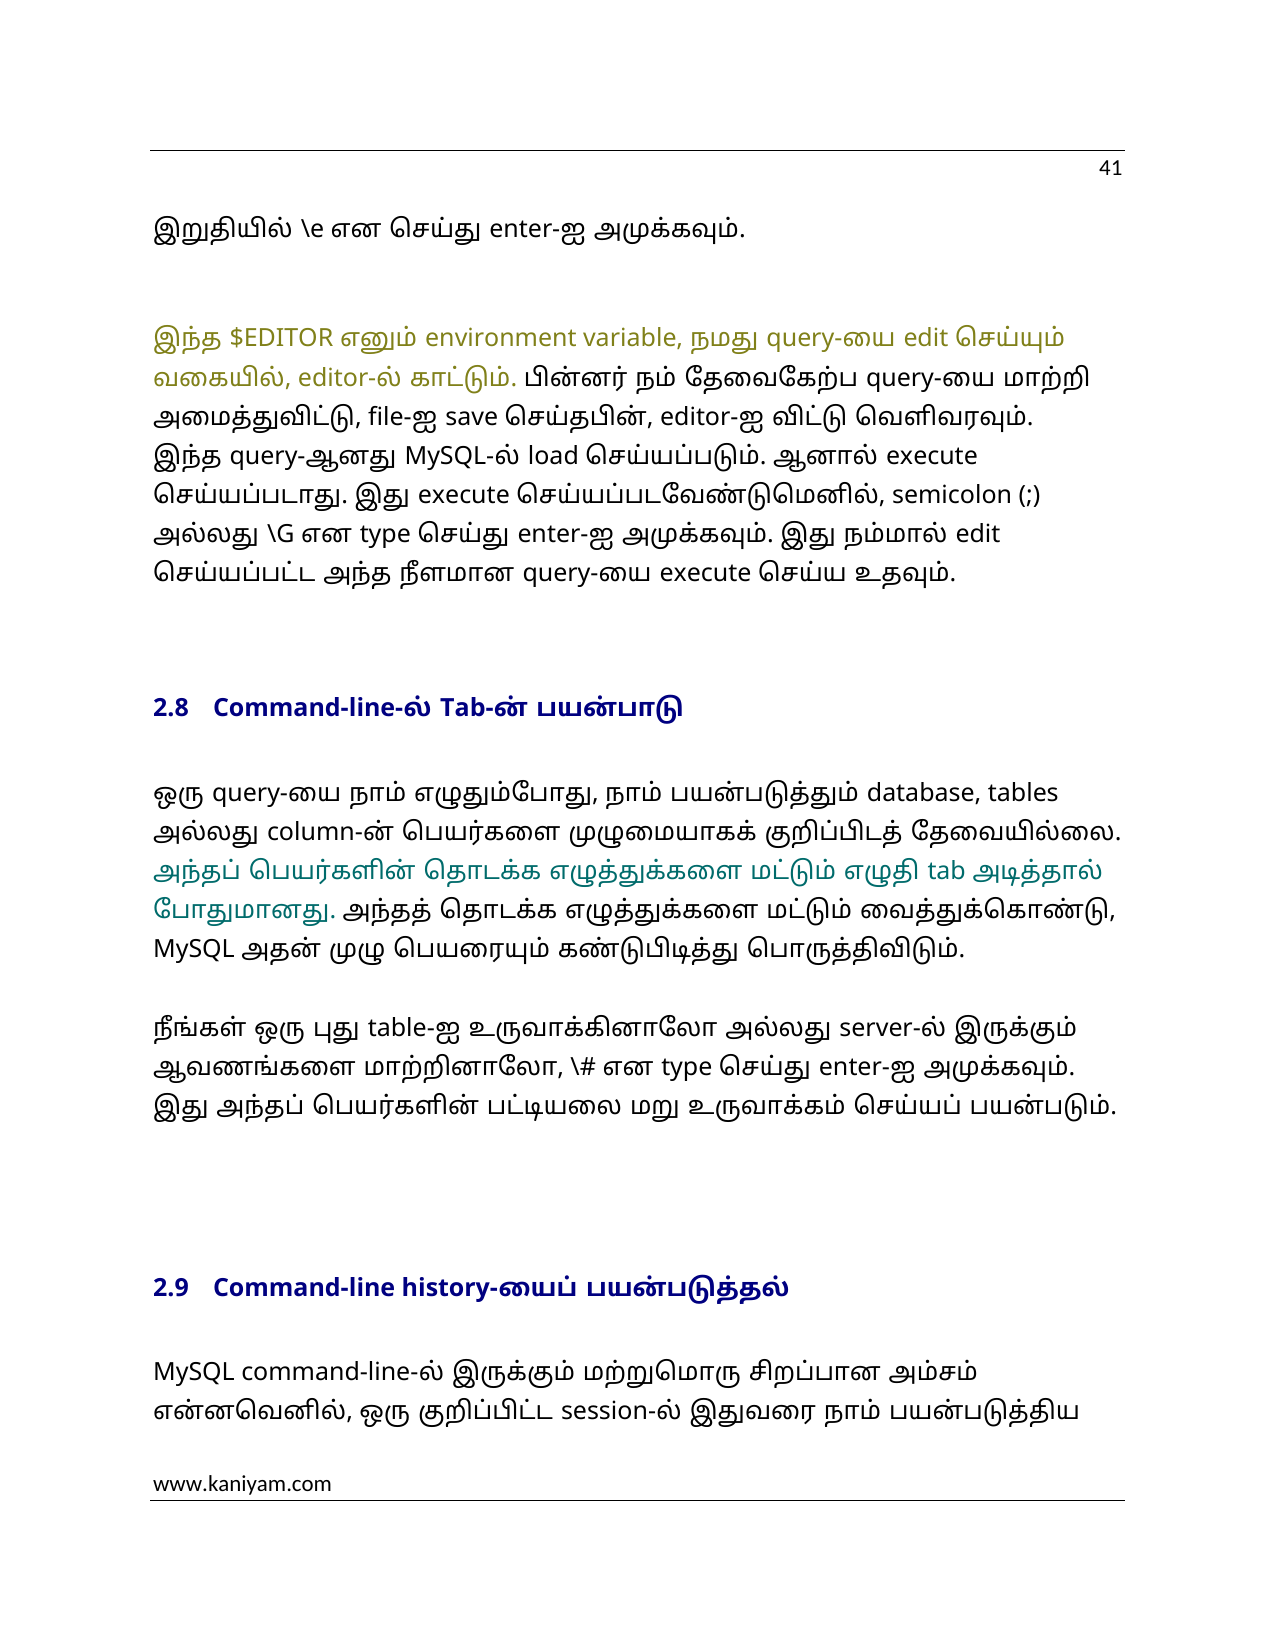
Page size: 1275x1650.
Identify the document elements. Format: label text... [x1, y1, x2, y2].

text இறுதியில் \e என செய்து enter-ஐ அமுக்கவும். [153, 211, 1122, 316]
subtitle Command-line-ல் Tab-ன் பயன்பாடு [153, 690, 1122, 724]
text MySQL command-line-ல் இருக்கும் மற்றுமொரு சிறப்பான அம்சம் என்னவெனில், ஒரு குறிப்பிட்ட session-ல் இதுவரை நாம் பயன்படுத்திய [153, 1354, 1122, 1427]
text நீங்கள் ஒரு புது table-ஐ உருவாக்கினாலோ அல்லது server-ல் இருக்கும் ஆவணங்களை மாற்றினாலோ, \# என type செய்து enter-ஐ அமுக்கவும். இது அந்தப் பெயர்களின் பட்டியலை மறு உருவாக்கம் செய்யப் பயன்படும். [153, 1009, 1122, 1239]
subtitle Command-line history-யைப் பயன்படுத்தல் [153, 1269, 1122, 1303]
text ஒரு query-யை நாம் எழுதும்போது, நாம் பயன்படுத்தும் database, tables அல்லது column-ன் பெயர்களை முழுமையாகக் குறிப்பிடத் தேவையில்லை. அந்தப் பெயர்களின் தொடக்க எழுத்துக்களை மட்டும் எழுதி tab அடித்தால் போதுமானது. அந்தத் தொடக்க எழுத்துக்களை மட்டும் வைத்துக்கொண்டு, MySQL அதன் முழு பெயரையும் கண்டுபிடித்து பொருத்திவிடும். [153, 774, 1122, 965]
text இந்த $EDITOR எனும் environment variable, நமது query-யை edit செய்யும் வகையில், editor-ல் காட்டும். பின்னர் நம் தேவைகேற்ப query-யை மாற்றி அமைத்துவிட்டு, file-ஐ save செய்தபின், editor-ஐ விட்டு வெளிவரவும். இந்த query-ஆனது MySQL-ல் load செய்யப்படும். ஆனால் execute செய்யப்படாது. இது execute செய்யப்படவேண்டுமெனில், semicolon (;) அல்லது \G என type செய்து enter-ஐ அமுக்கவும். இது நம்மால் edit செய்யப்பட்ட அந்த நீளமான query-யை execute செய்ய உதவும். [153, 320, 1122, 661]
